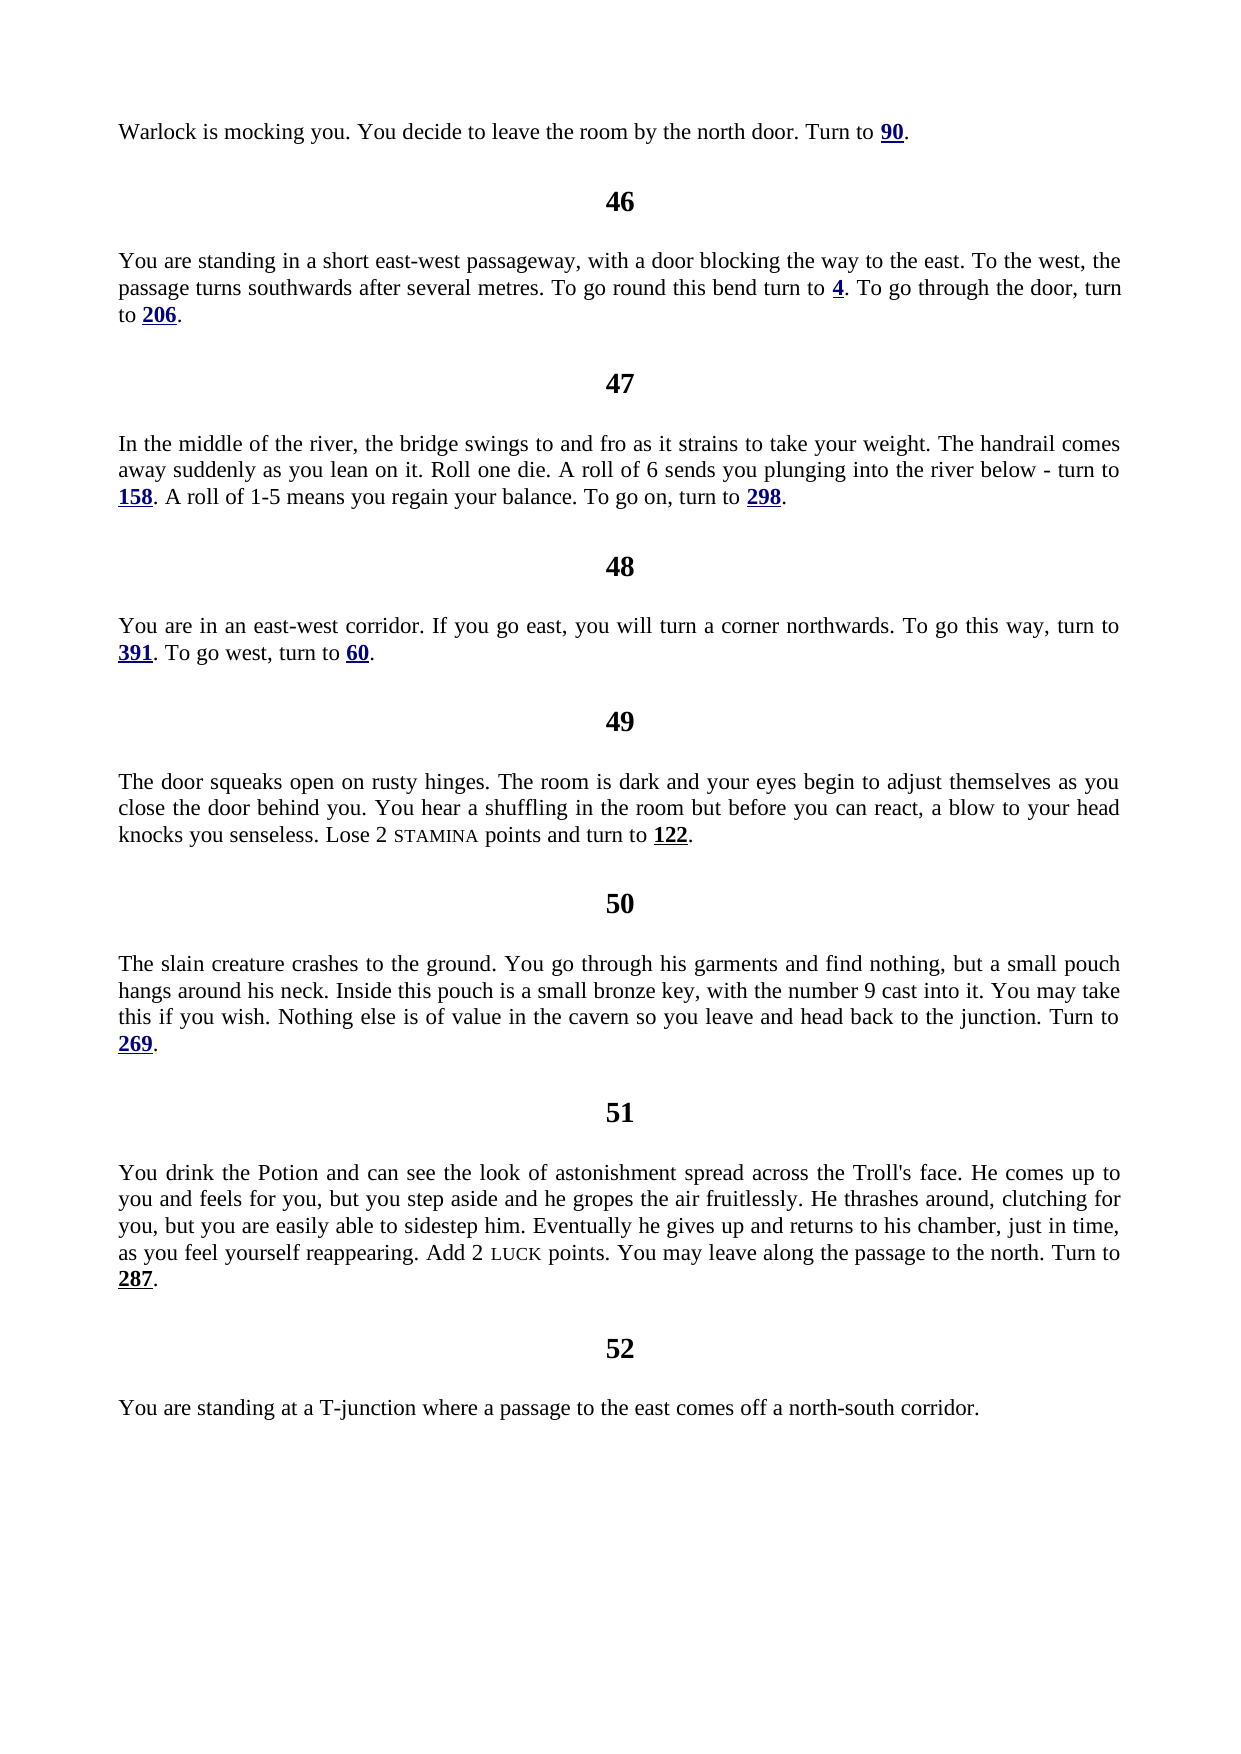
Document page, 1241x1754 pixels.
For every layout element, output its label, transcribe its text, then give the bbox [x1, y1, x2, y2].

text You are standing in a short east-west passageway, with a door blocking the way to the east. To the west, the passage turns southwards after several metres. To go round this bend turn to 4. To go through the door, turn to 206. [118, 247, 1122, 327]
text You are standing at a T-junction where a passage to the east comes off a north-south corridor. [118, 1394, 1122, 1421]
subtitle 51 [118, 1096, 1122, 1129]
text Warlock is mocking you. You decide to leave the room by the north door. Turn to 90. [118, 118, 1122, 145]
subtitle 47 [118, 367, 1122, 400]
text You are in an east-west corridor. If you go east, you will turn a corner northwards. To go this way, turn to 391. To go west, turn to 60. [118, 612, 1122, 665]
subtitle 52 [118, 1331, 1122, 1365]
subtitle 46 [118, 184, 1122, 218]
text You drink the Potion and can see the look of astonishment spread across the Troll's face. He comes up to you and feels for you, but you step aside and he gropes the air fruitlessly. He thrashes around, clutching for you, but you are easily able to sidestep him. Eventually he gives up and returns to his chamber, just in time, as you feel yourself reappearing. Add 2 luck points. You may leave along the passage to the north. Turn to 287. [118, 1159, 1122, 1292]
text The slain creature crashes to the ground. You go through his garments and find nothing, but a small pouch hangs around his neck. Inside this pouch is a small bronze key, with the number 9 cast into it. You may take this if you wish. Nothing else is of value in the cavern so you leave and head back to the junction. Turn to 269. [118, 950, 1122, 1056]
subtitle 50 [118, 887, 1122, 920]
subtitle 49 [118, 704, 1122, 738]
text In the middle of the river, the bridge swings to and fro as it strains to take your weight. The handrail comes away suddenly as you lean on it. Roll one die. A roll of 6 sends you plunging into the river below - turn to 158. A roll of 1-5 means you regain your balance. To go on, turn to 298. [118, 429, 1122, 509]
text The door squeaks open on rusty hinges. The room is dark and your eyes begin to adjust themselves as you close the door behind you. You hear a shuffling in the room but before you can react, a blow to your head knocks you senseless. Lose 2 stamina points and turn to 122. [118, 768, 1122, 847]
subtitle 48 [118, 549, 1122, 582]
